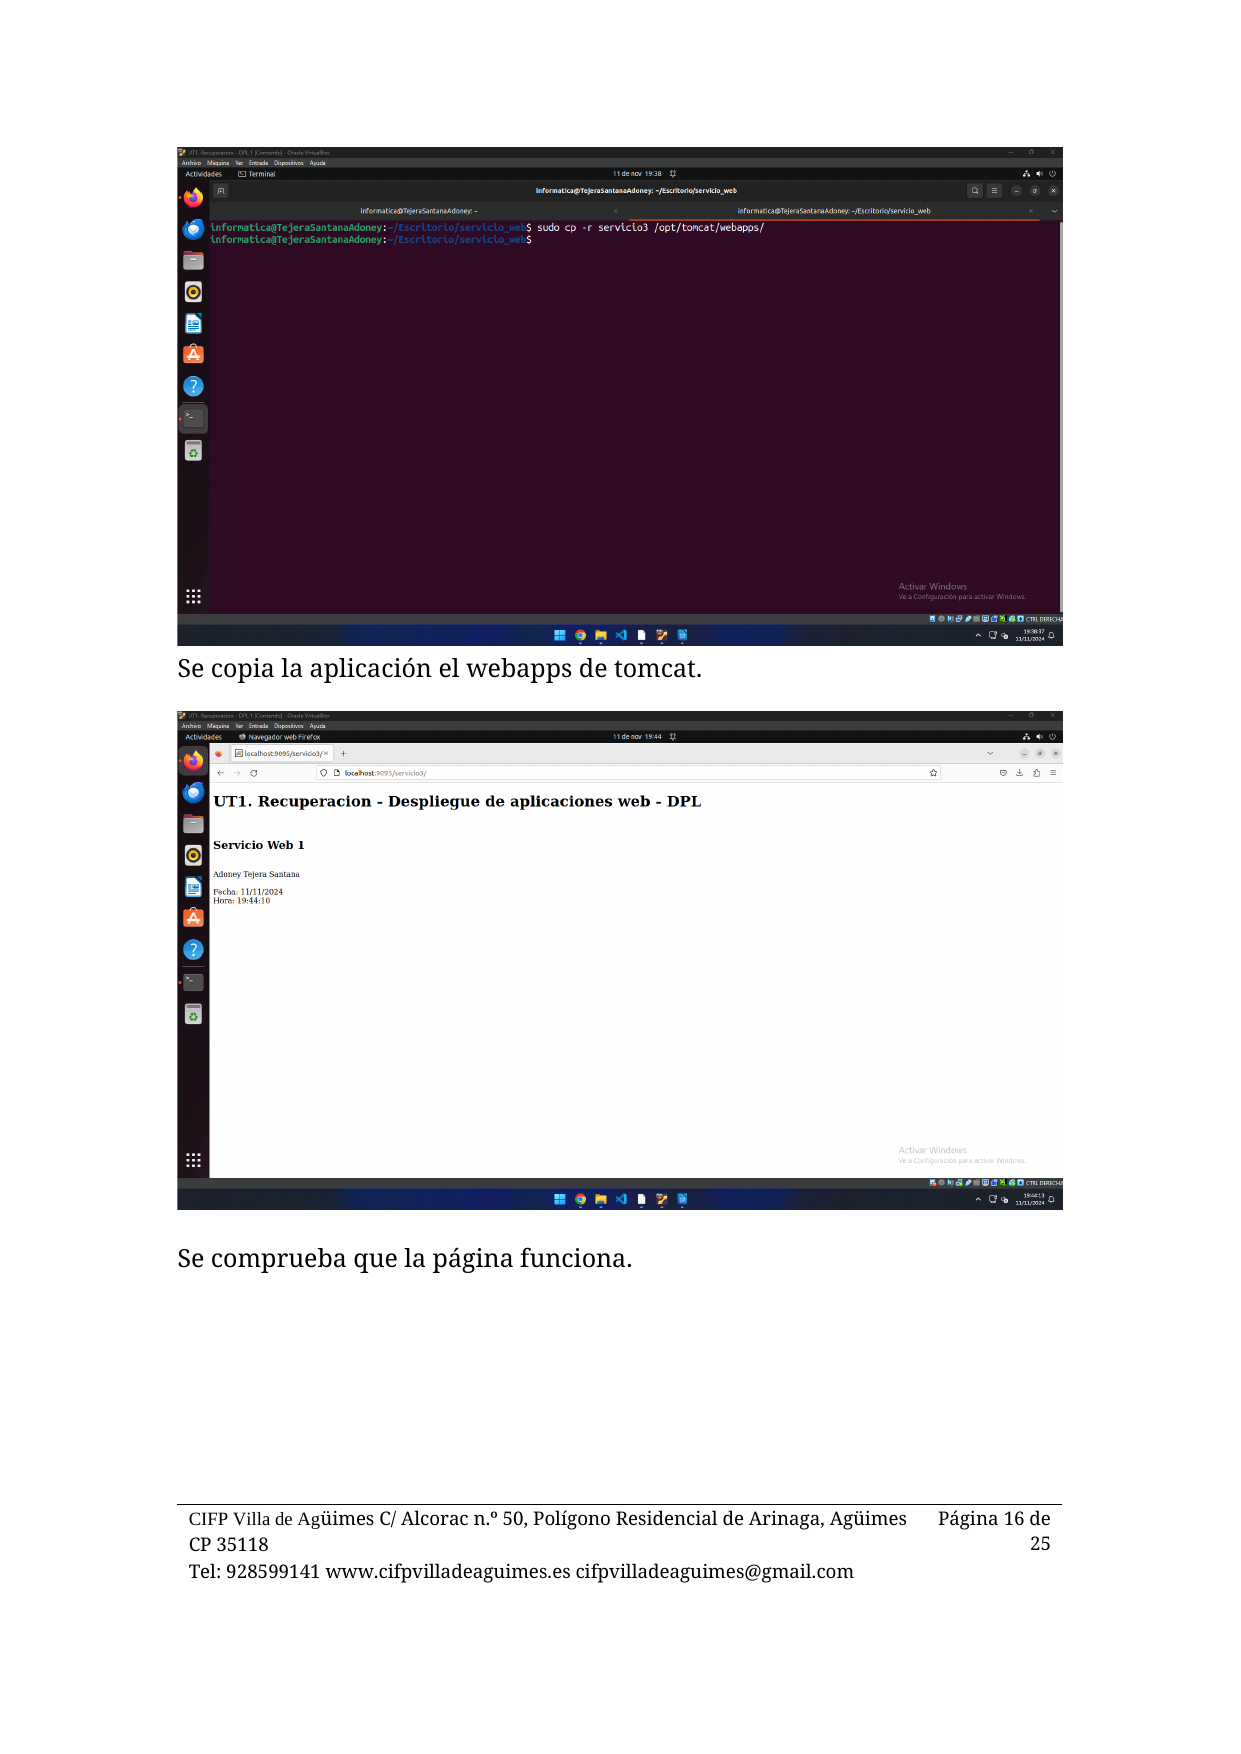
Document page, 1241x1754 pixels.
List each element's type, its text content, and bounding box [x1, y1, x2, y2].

picture [177, 711, 1063, 1210]
text Se copia la aplicación el webapps de tomcat. [177, 646, 1063, 685]
picture [177, 147, 1063, 646]
text Se comprueba que la página funciona. [177, 1210, 1063, 1274]
